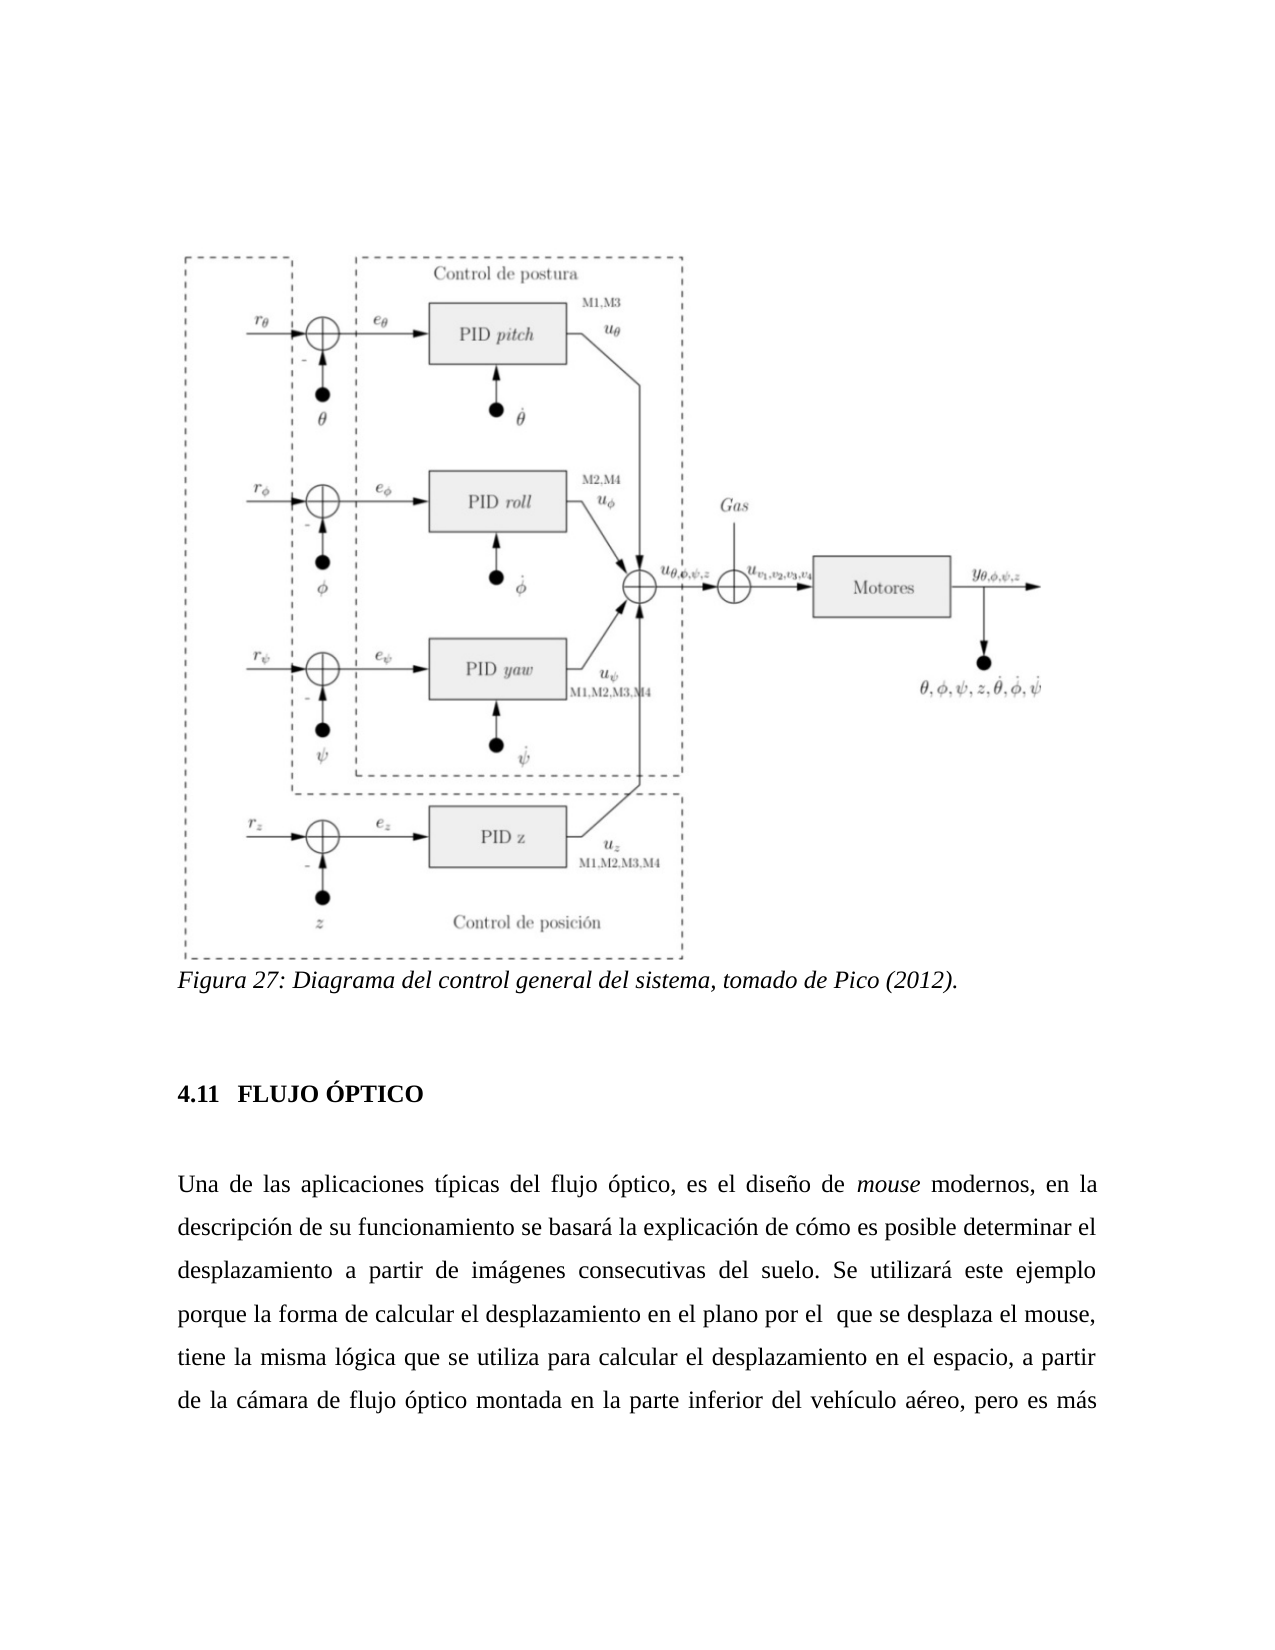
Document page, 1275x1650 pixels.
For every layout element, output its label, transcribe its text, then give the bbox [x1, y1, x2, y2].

text Una de las aplicaciones típicas del flujo óptico, es el diseño de mouse modernos, en la descripción de su funcionamiento se basará la explicación de cómo es posible determinar el desplazamiento a partir de imágenes consecutivas del suelo. Se utilizará este ejemplo porque la forma de calcular el desplazamiento en el plano por el que se desplaza el mouse, tiene la misma lógica que se utiliza para calcular el desplazamiento en el espacio, a partir de la cámara de flujo óptico montada en la parte inferior del vehículo aéreo, pero es más [177, 1169, 1098, 1414]
picture [177, 247, 1042, 960]
text Figura 27: Diagrama del control general del sistema, tomado de Pico (2012). [177, 960, 1041, 994]
subtitle FLUJO ÓPTICO [177, 1079, 1098, 1108]
